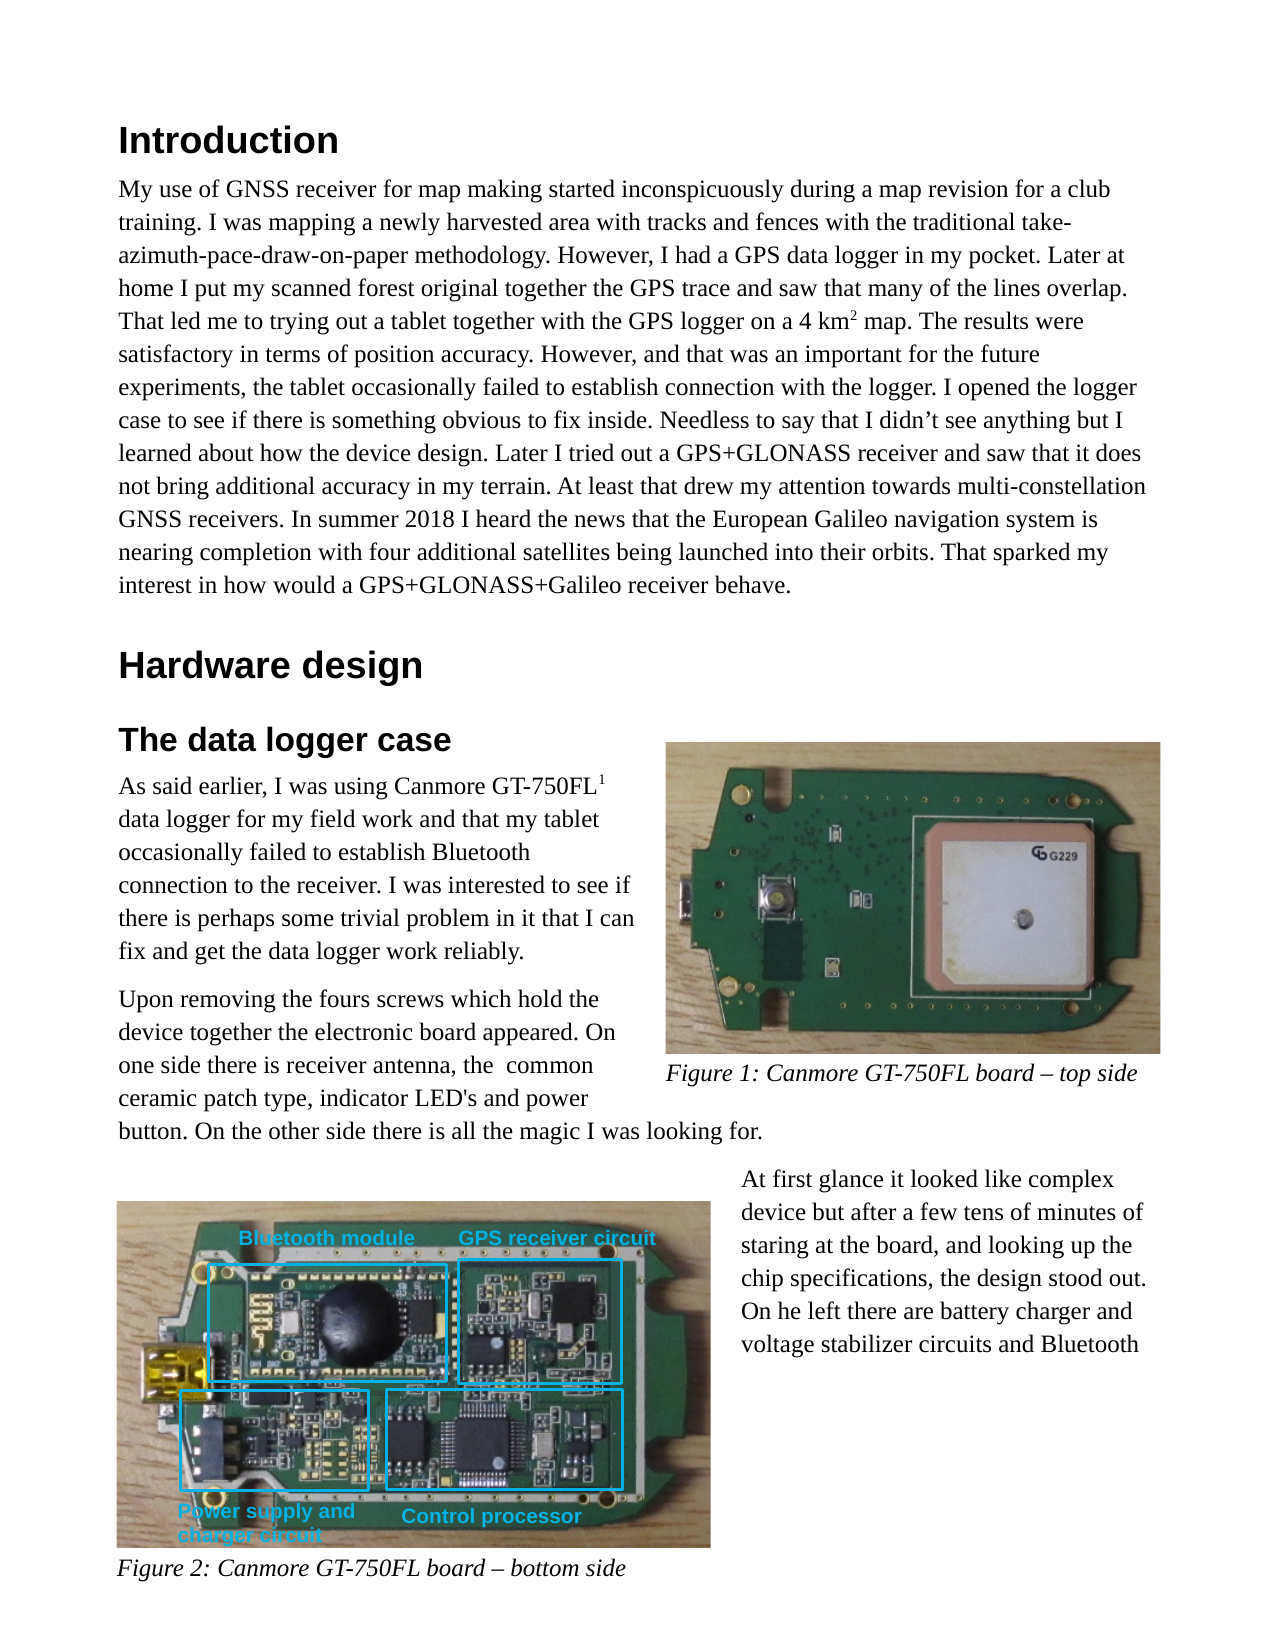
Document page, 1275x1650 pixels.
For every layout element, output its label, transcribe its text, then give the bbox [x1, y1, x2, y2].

text As said earlier, I was using Canmore GT-750FL data logger for my field work and that my tablet occasionally failed to establish Bluetooth connection to the receiver. I was interested to see if there is perhaps some trivial problem in it that I can fix and get the data logger work reliably. [118, 771, 666, 965]
picture [139, 1201, 650, 1548]
text Figure 2: Canmore GT-750FL board – bottom side [117, 1201, 711, 1582]
text As far as I can tell, Canmore company no longer exists. [711, 1449, 1157, 1474]
subtitle Introduction [118, 118, 1157, 162]
picture [711, 742, 1125, 1054]
text My use of GNSS receiver for map making started inconspicuously during a map revision for a club training. I was mapping a newly harvested area with tracks and fences with the traditional take-azimuth-pace-draw-on-paper methodology. However, I had a GPS data logger in my pocket. Later at home I put my scanned forest original together the GPS trace and saw that many of the lines overlap. That led me to trying out a tablet together with the GPS logger on a 4 km2 map. The results were satisfactory in terms of position accuracy. However, and that was an important for the future experiments, the tablet occasionally failed to establish connection with the logger. I opened the logger case to see if there is something obvious to fix inside. Needless to say that I didn’t see anything but I learned about how the device design. Later I tried out a GPS+GLONASS receiver and saw that it does not bring additional accuracy in my terrain. At least that drew my attention towards multi-constellation GNSS receivers. In summer 2018 I heard the news that the European Galileo navigation system is nearing completion with four additional satellites being launched into their orbits. That sparked my interest in how would a GPS+GLONASS+Galileo receiver behave. [118, 174, 1157, 599]
text Upon removing the fours screws which hold the device together the electronic board appeared. On one side there is receiver antenna, the common ceramic patch type, indicator LED's and power button. On the other side there is all the magic I was looking for. [118, 984, 1157, 1145]
text Figure 1: Canmore GT-750FL board – top side [666, 743, 1161, 1087]
text At first glance it looked like complex device but after a few tens of minutes of staring at the board, and looking up the chip specifications, the design stood out. On he left there are battery charger and voltage stabilizer circuits and Bluetooth communication module. On the right there are GPS receiver circuit and processor taking care of the data logging function. [117, 1164, 1157, 1357]
subtitle The data logger case [118, 720, 1161, 759]
subtitle Hardware design [118, 643, 1157, 687]
